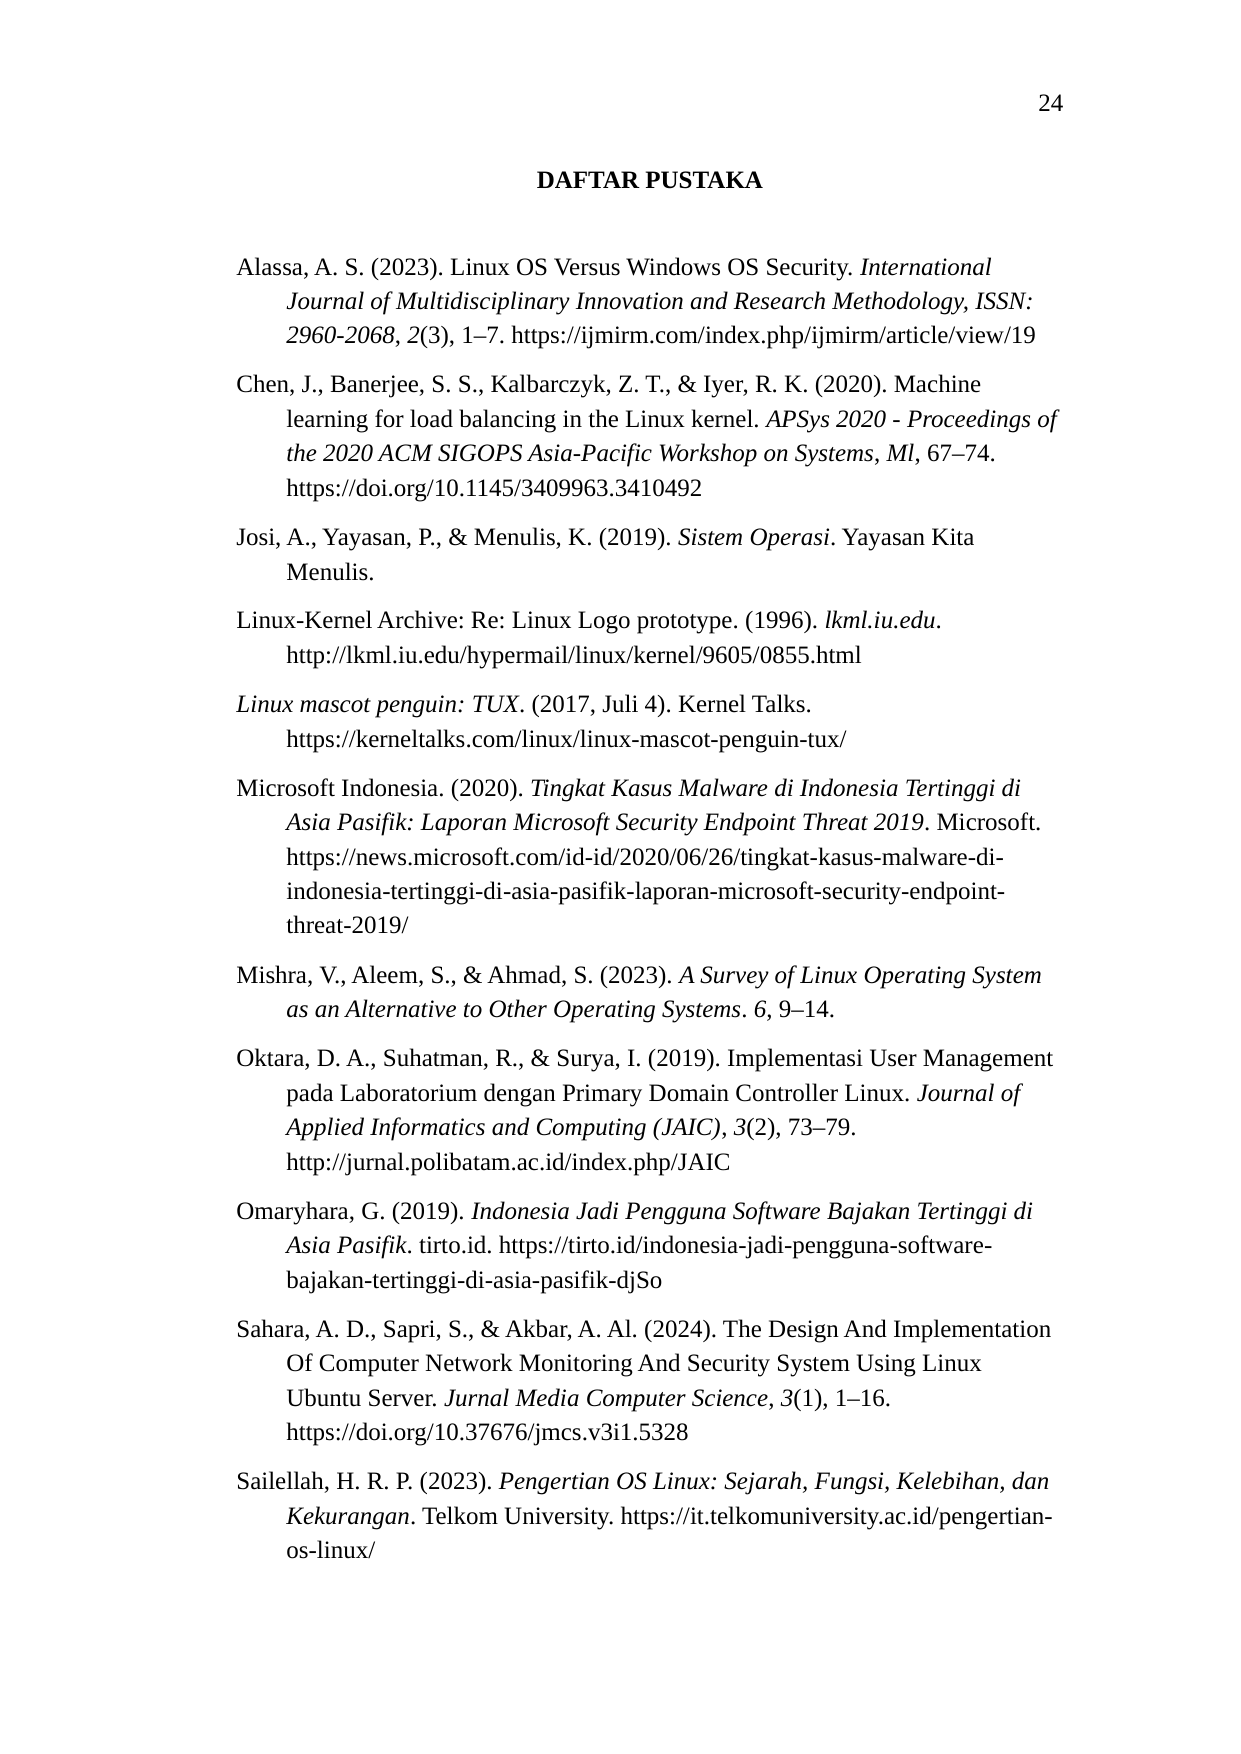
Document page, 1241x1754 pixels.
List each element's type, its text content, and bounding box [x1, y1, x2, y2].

text Sahara, A. D., Sapri, S., & Akbar, A. Al. (2024). The Design And Implementation Of Computer Network Monitoring And Security System Using Linux Ubuntu Server. Jurnal Media Computer Science, 3(1), 1–16. https://doi.org/10.37676/jmcs.v3i1.5328 [236, 1314, 1063, 1446]
text Microsoft Indonesia. (2020). Tingkat Kasus Malware di Indonesia Tertinggi di Asia Pasifik: Laporan Microsoft Security Endpoint Threat 2019. Microsoft. https://news.microsoft.com/id-id/2020/06/26/tingkat-kasus-malware-di-indonesia-tertinggi-di-asia-pasifik-laporan-microsoft-security-endpoint-threat-2019/ [236, 773, 1063, 939]
text Mishra, V., Aleem, S., & Ahmad, S. (2023). A Survey of Linux Operating System as an Alternative to Other Operating Systems. 6, 9–14. [236, 960, 1063, 1023]
text Oktara, D. A., Suhatman, R., & Surya, I. (2019). Implementasi User Management pada Laboratorium dengan Primary Domain Controller Linux. Journal of Applied Informatics and Computing (JAIC), 3(2), 73–79. http://jurnal.polibatam.ac.id/index.php/JAIC [236, 1043, 1063, 1175]
text Josi, A., Yayasan, P., & Menulis, K. (2019). Sistem Operasi. Yayasan Kita Menulis. [236, 522, 1063, 585]
text Alassa, A. S. (2023). Linux OS Versus Windows OS Security. International Journal of Multidisciplinary Innovation and Research Methodology, ISSN: 2960-2068, 2(3), 1–7. https://ijmirm.com/index.php/ijmirm/article/view/19 [236, 252, 1063, 349]
text Chen, J., Banerjee, S. S., Kalbarczyk, Z. T., & Iyer, R. K. (2020). Machine learning for load balancing in the Linux kernel. APSys 2020 - Proceedings of the 2020 ACM SIGOPS Asia-Pacific Workshop on Systems, Ml, 67–74. https://doi.org/10.1145/3409963.3410492 [236, 369, 1063, 502]
text Linux mascot penguin: TUX. (2017, Juli 4). Kernel Talks. https://kerneltalks.com/linux/linux-mascot-penguin-tux/ [236, 689, 1063, 752]
subtitle DAFTAR PUSTAKA [236, 165, 1063, 194]
text Omaryhara, G. (2019). Indonesia Jadi Pengguna Software Bajakan Tertinggi di Asia Pasifik. tirto.id. https://tirto.id/indonesia-jadi-pengguna-software-bajakan-tertinggi-di-asia-pasifik-djSo [236, 1196, 1063, 1293]
text Sailellah, H. R. P. (2023). Pengertian OS Linux: Sejarah, Fungsi, Kelebihan, dan Kekurangan. Telkom University. https://it.telkomuniversity.ac.id/pengertian-os-linux/ [236, 1466, 1063, 1564]
text Linux-Kernel Archive: Re: Linux Logo prototype. (1996). lkml.iu.edu. http://lkml.iu.edu/hypermail/linux/kernel/9605/0855.html [236, 606, 1063, 669]
